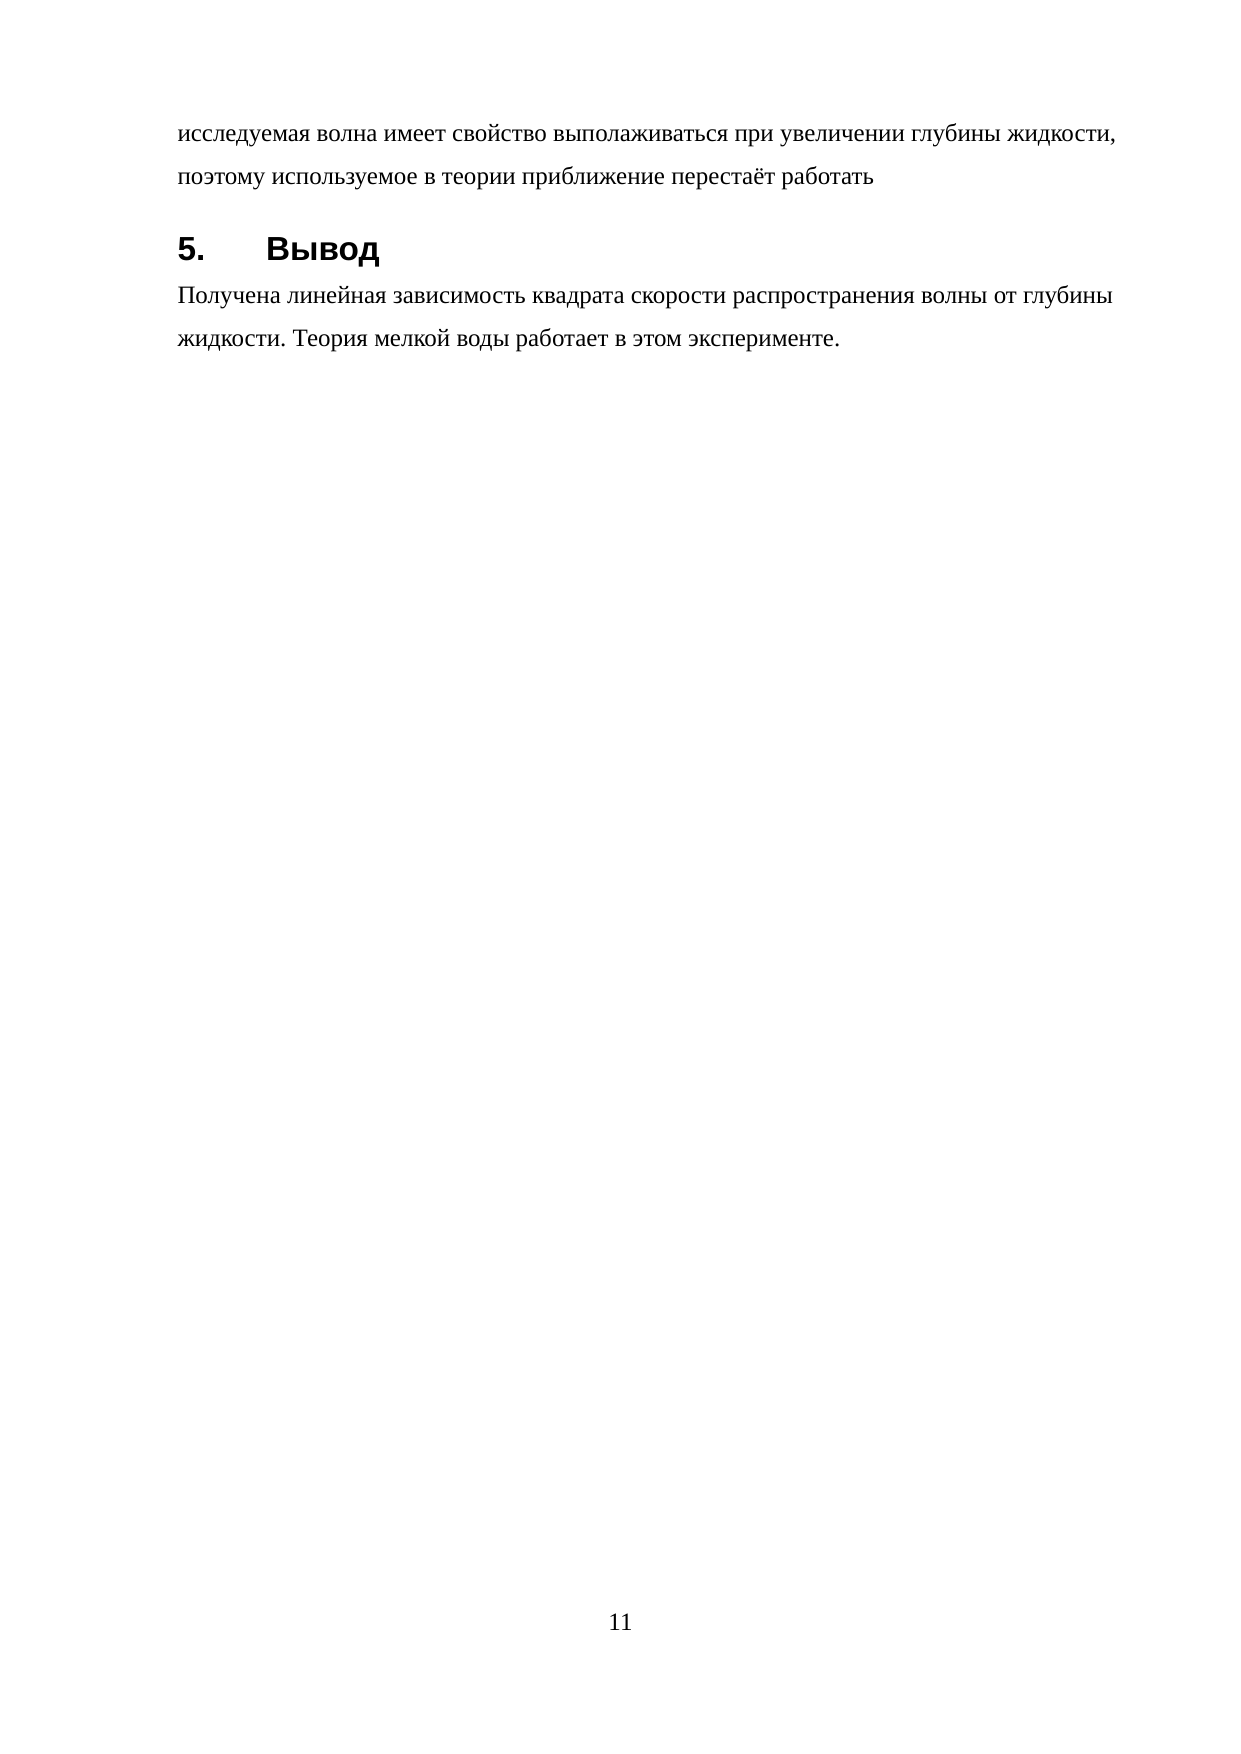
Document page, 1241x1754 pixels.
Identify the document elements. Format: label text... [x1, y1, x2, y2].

subtitle Вывод [177, 229, 1093, 268]
text Получена линейная зависимость квадрата скорости распространения волны от глубины жидкости. Теория мелкой воды работает в этом эксперименте. [177, 280, 1122, 395]
text исследуемая волна имеет свойство выполаживаться при увеличении глубины жидкости, поэтому используемое в теории приближение перестаёт работать [177, 118, 1122, 190]
